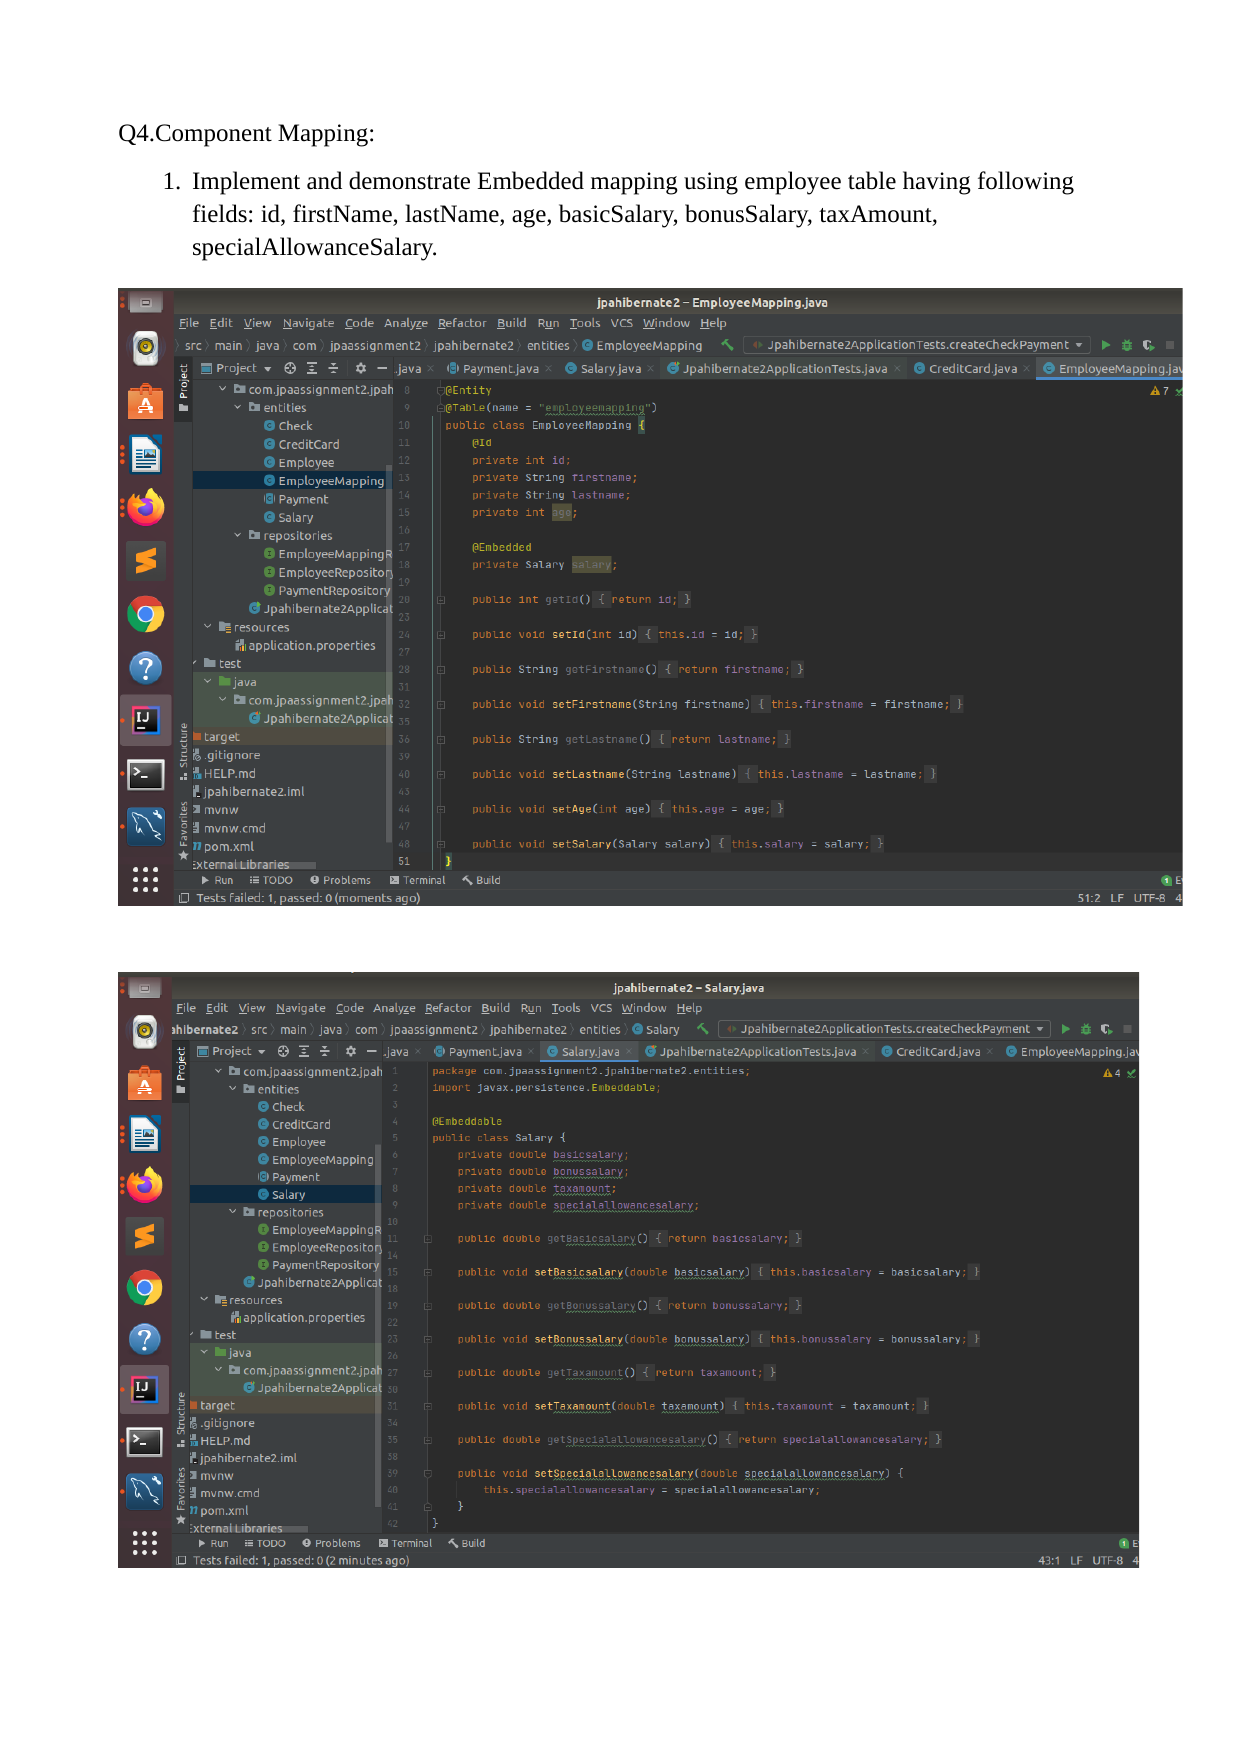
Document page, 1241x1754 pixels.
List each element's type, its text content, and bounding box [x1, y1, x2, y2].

picture [118, 288, 1183, 906]
list Implement and demonstrate Embedded mapping using employee table having following fields: id, firstName, lastName, age, basicSalary, bonusSalary, taxAmount, specialAllowanceSalary. [162, 166, 1122, 261]
text Q4.Component Mapping: [118, 118, 1122, 147]
picture [118, 972, 1140, 1568]
